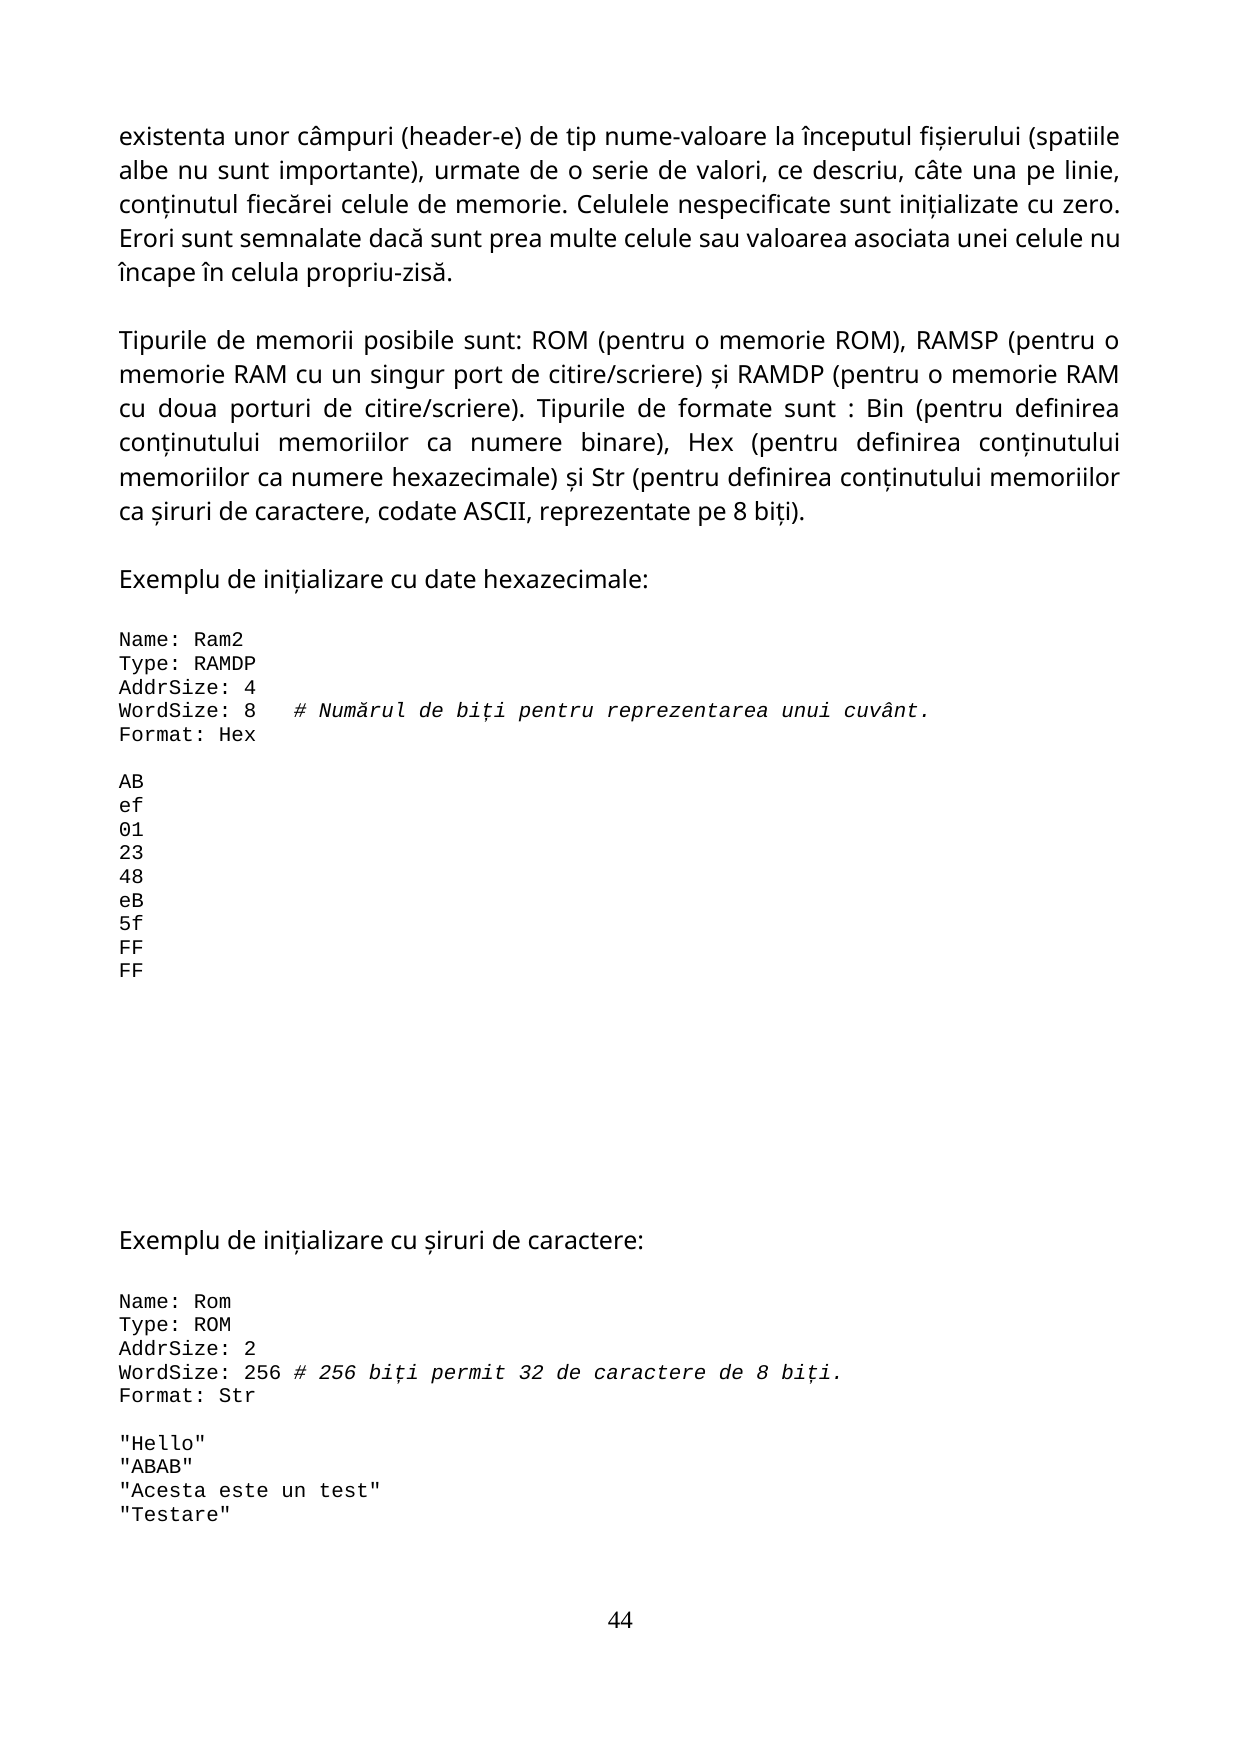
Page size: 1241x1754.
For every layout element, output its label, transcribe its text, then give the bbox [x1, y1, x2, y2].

text Type: ROM [118, 1314, 1122, 1338]
text 5f [118, 913, 1122, 937]
text FF [118, 937, 1122, 961]
text Tipurile de memorii posibile sunt: ROM (pentru o memorie ROM), RAMSP (pentru o memorie RAM cu un singur port de citire/scriere) și RAMDP (pentru o memorie RAM cu doua porturi de citire/scriere). Tipurile de formate sunt : Bin (pentru definirea conținutului memoriilor ca numere binare), Hex (pentru definirea conținutului memoriilor ca numere hexazecimale) și Str (pentru definirea conținutului memoriilor ca șiruri de caractere, codate ASCII, reprezentate pe 8 biți). [118, 323, 1122, 527]
text 48 [118, 866, 1122, 889]
text Name: Ram2 [118, 629, 1122, 653]
text WordSize: 256 # 256 biți permit 32 de caractere de 8 biți. [118, 1362, 1122, 1385]
text Exemplu de inițializare cu șiruri de caractere: [118, 1223, 1122, 1257]
text "Acesta este un test" [118, 1480, 1122, 1503]
text eB [118, 889, 1122, 913]
text Format: Str [118, 1385, 1122, 1409]
text "Hello" [118, 1433, 1122, 1456]
text Name: Rom [118, 1291, 1122, 1314]
text Exemplu de inițializare cu date hexazecimale: [118, 561, 1122, 595]
text "Testare" [118, 1503, 1122, 1527]
text existenta unor câmpuri (header-e) de tip nume-valoare la începutul fișierului (spatiile albe nu sunt importante), urmate de o serie de valori, ce descriu, câte una pe linie, conținutul fiecărei celule de memorie. Celulele nespecificate sunt inițializate cu zero. Erori sunt semnalate dacă sunt prea multe celule sau valoarea asociata unei celule nu încape în celula propriu-zisă. [118, 118, 1122, 289]
text FF [118, 961, 1122, 984]
text WordSize: 8 # Numărul de biți pentru reprezentarea unui cuvânt. [118, 700, 1122, 724]
text Type: RAMDP [118, 653, 1122, 677]
text 23 [118, 842, 1122, 866]
text AB [118, 771, 1122, 795]
text Format: Hex [118, 724, 1122, 748]
text "ABAB" [118, 1456, 1122, 1480]
text ef [118, 795, 1122, 819]
text 01 [118, 819, 1122, 842]
text AddrSize: 4 [118, 677, 1122, 700]
text AddrSize: 2 [118, 1338, 1122, 1362]
